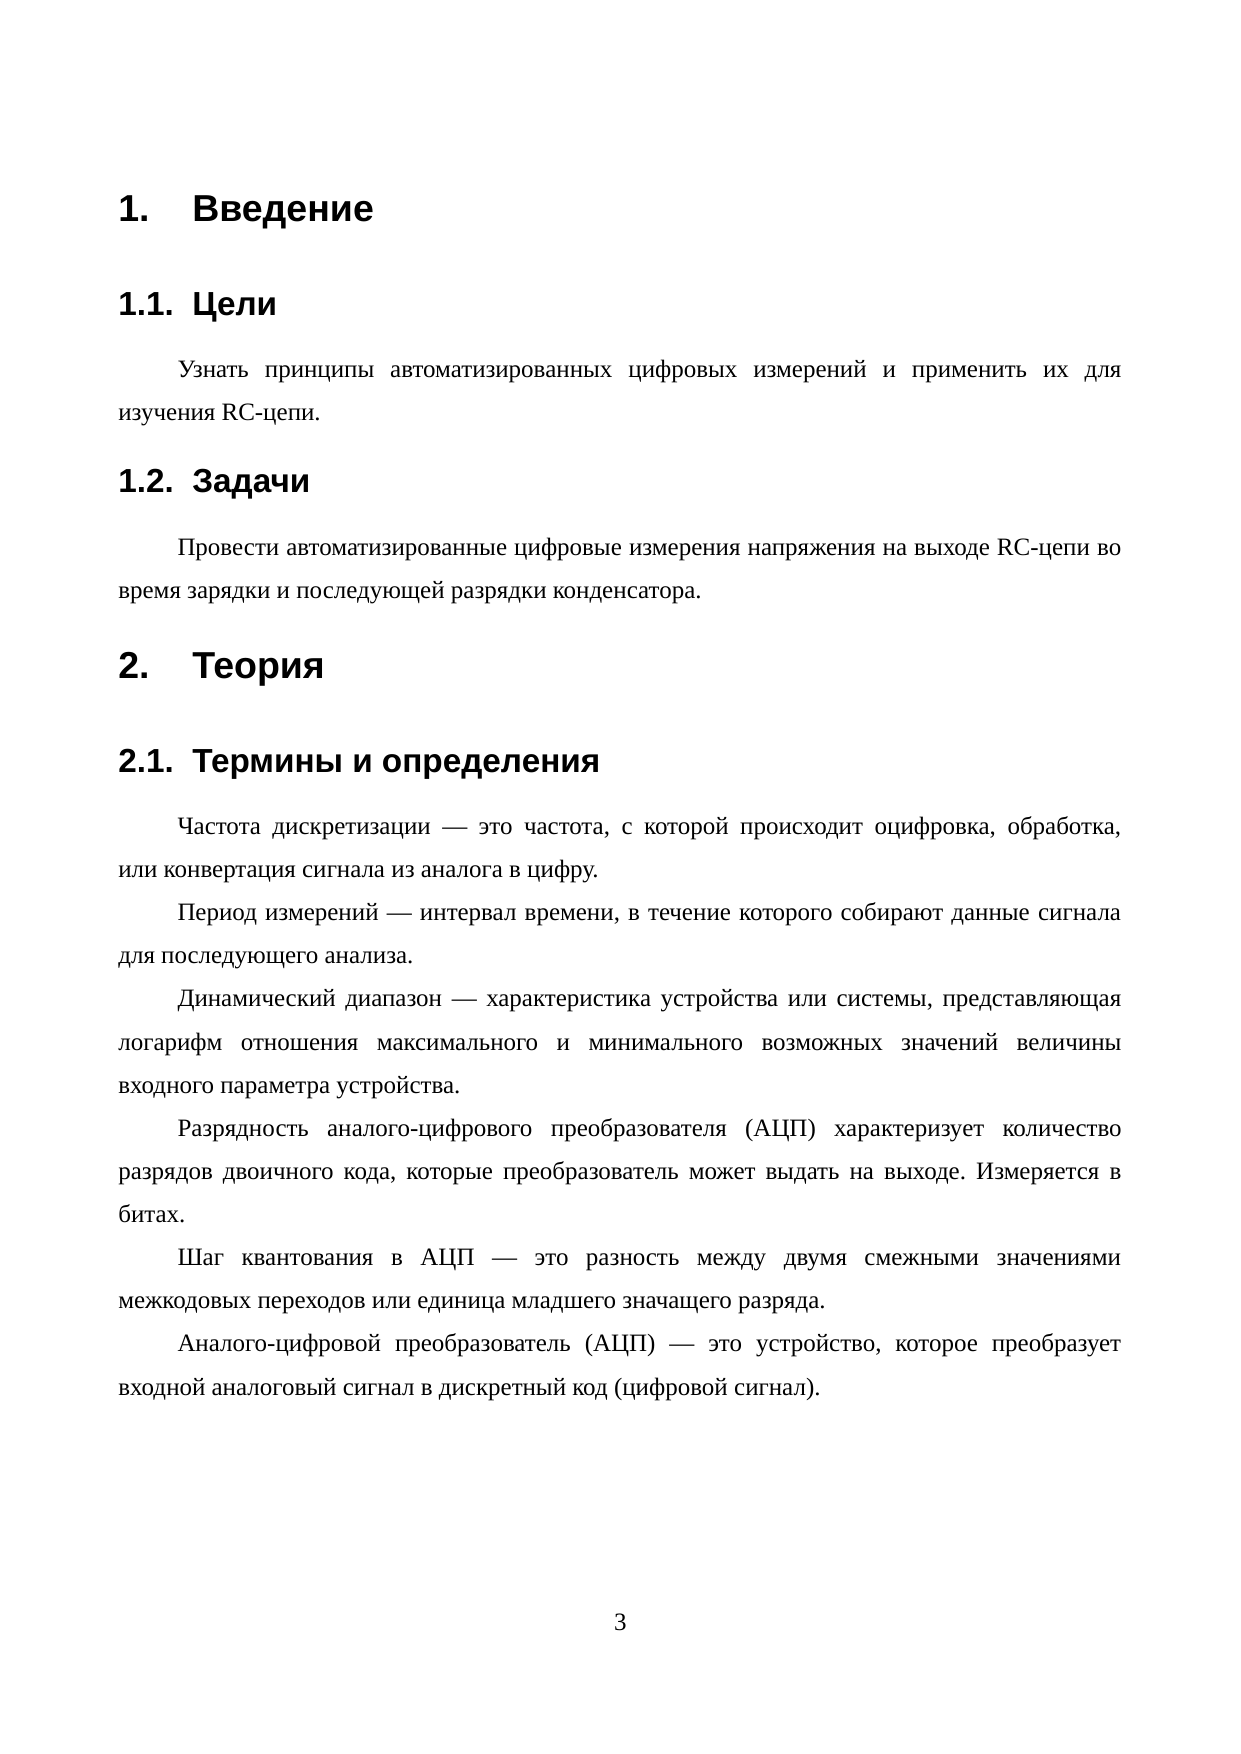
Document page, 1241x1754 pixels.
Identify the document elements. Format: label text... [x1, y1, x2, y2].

text Период измерений — интервал времени, в течение которого собирают данные сигнала для последующего анализа. [118, 897, 1122, 969]
subtitle Задачи [118, 461, 1122, 500]
text Узнать принципы автоматизированных цифровых измерений и применить их для изучения RC-цепи. [118, 354, 1122, 426]
subtitle Введение [118, 186, 1122, 229]
text Динамический диапазон — характеристика устройства или системы, представляющая логарифм отношения максимального и минимального возможных значений величины входного параметра устройства. [118, 983, 1122, 1098]
text Разрядность аналого-цифрового преобразователя (АЦП) характеризует количество разрядов двоичного кода, которые преобразователь может выдать на выходе. Измеряется в битах. [118, 1113, 1122, 1228]
text Провести автоматизированные цифровые измерения напряжения на выходе RC-цепи во время зарядки и последующей разрядки конденсатора. [118, 532, 1122, 603]
subtitle Цели [118, 284, 1122, 323]
text Частота дискретизации — это частота, с которой происходит оцифровка, обработка, или конвертация сигнала из аналога в цифру. [118, 811, 1122, 883]
subtitle Теория [118, 643, 1122, 686]
text Аналого-цифровой преобразователь (АЦП) — это устройство, которое преобразует входной аналоговый сигнал в дискретный код (цифровой сигнал). [118, 1328, 1122, 1400]
subtitle Термины и определения [118, 741, 1122, 779]
text Шаг квантования в АЦП — это разность между двумя смежными значениями межкодовых переходов или единица младшего значащего разряда. [118, 1242, 1122, 1314]
